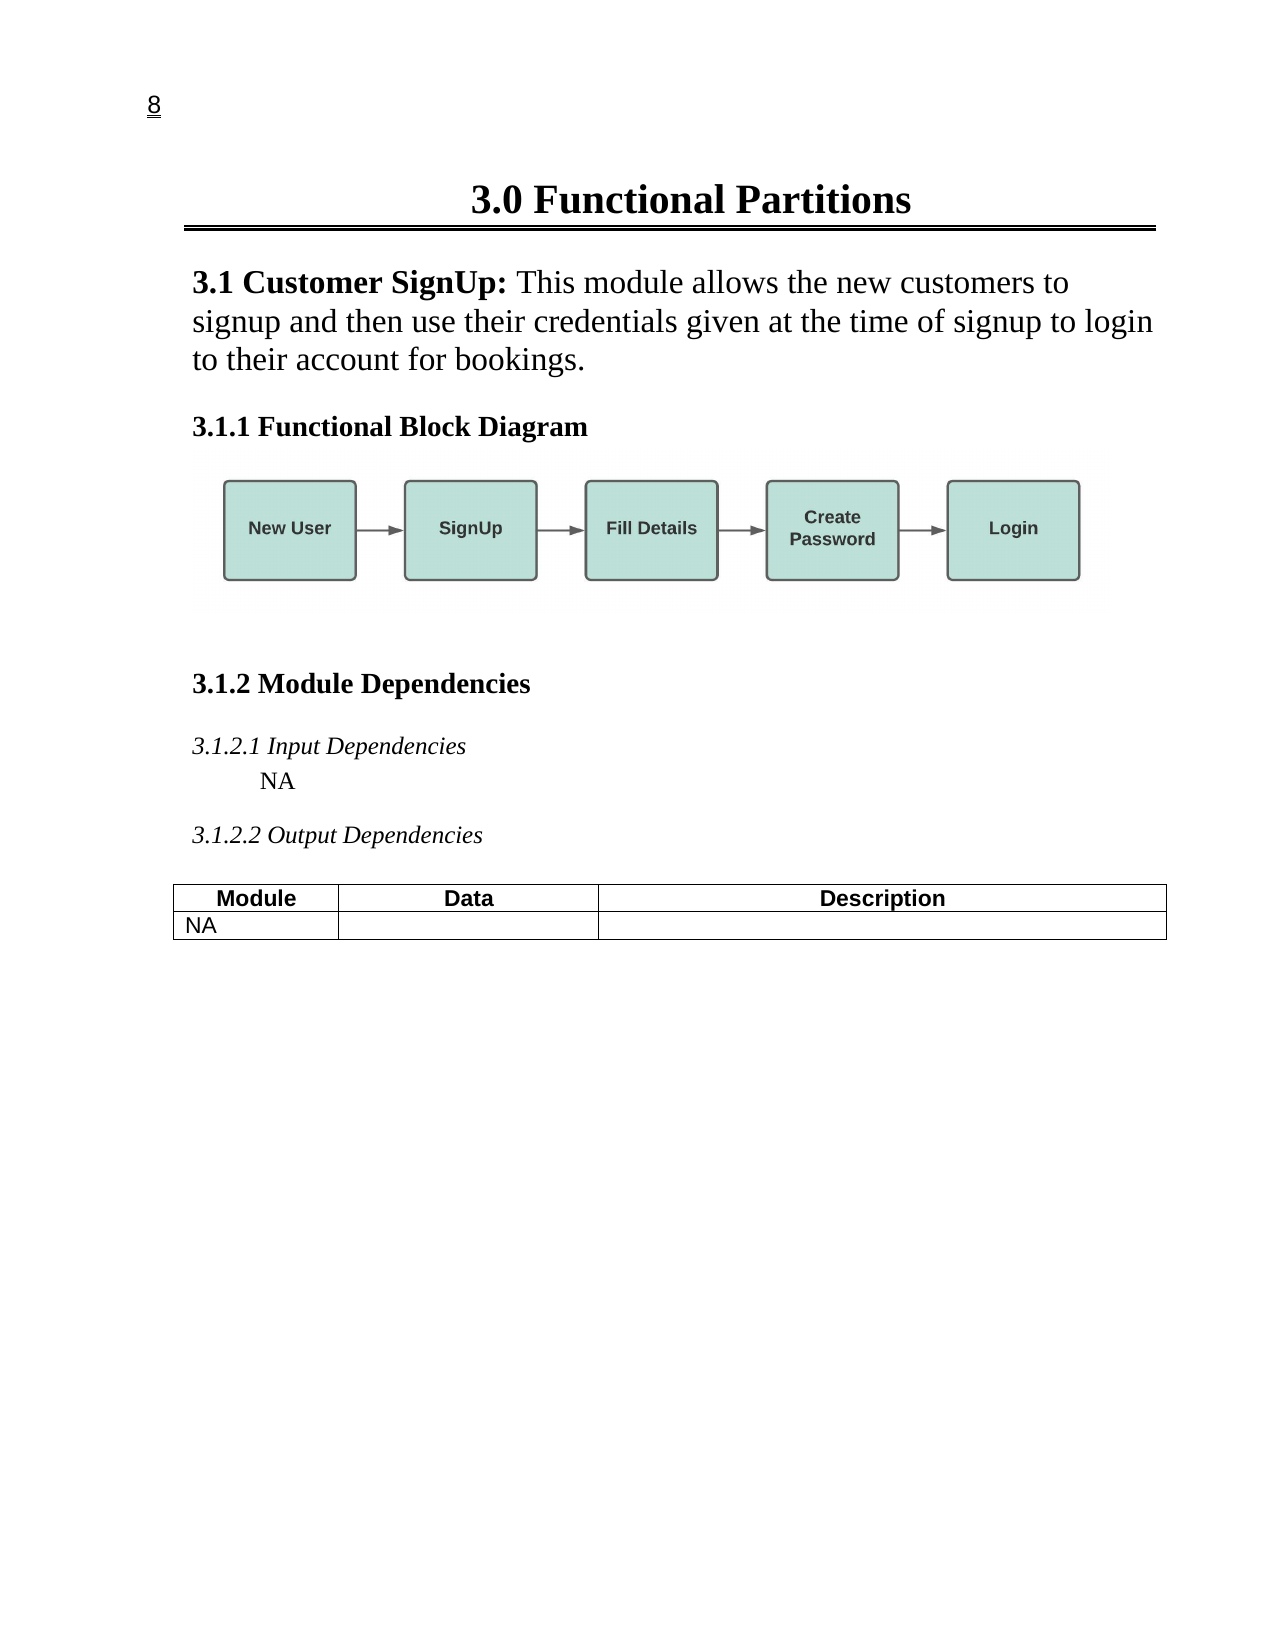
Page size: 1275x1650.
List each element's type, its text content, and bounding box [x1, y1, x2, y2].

table_header Module [174, 885, 338, 911]
table_cell NA [174, 912, 338, 938]
table_header Data [339, 885, 598, 911]
picture [192, 448, 1112, 613]
table_cell [599, 912, 1166, 938]
table_header Description [599, 885, 1166, 911]
subtitle 3.1.1 Functional Block Diagram [147, 409, 1156, 442]
table_cell [339, 912, 598, 938]
subtitle 3.1.2.1 Input Dependencies [147, 731, 1156, 760]
subtitle 3.1.2.2 Output Dependencies [147, 820, 1156, 849]
subtitle 3.1 Customer SignUp: This module allows the new customers to signup and then use their credentials given at the time of signup to login to their account for bookings. [147, 262, 1156, 377]
subtitle 3.1.2 Module Dependencies [147, 666, 1156, 700]
text NA [237, 766, 1156, 795]
subtitle 3.0 Functional Partitions [184, 175, 1156, 225]
